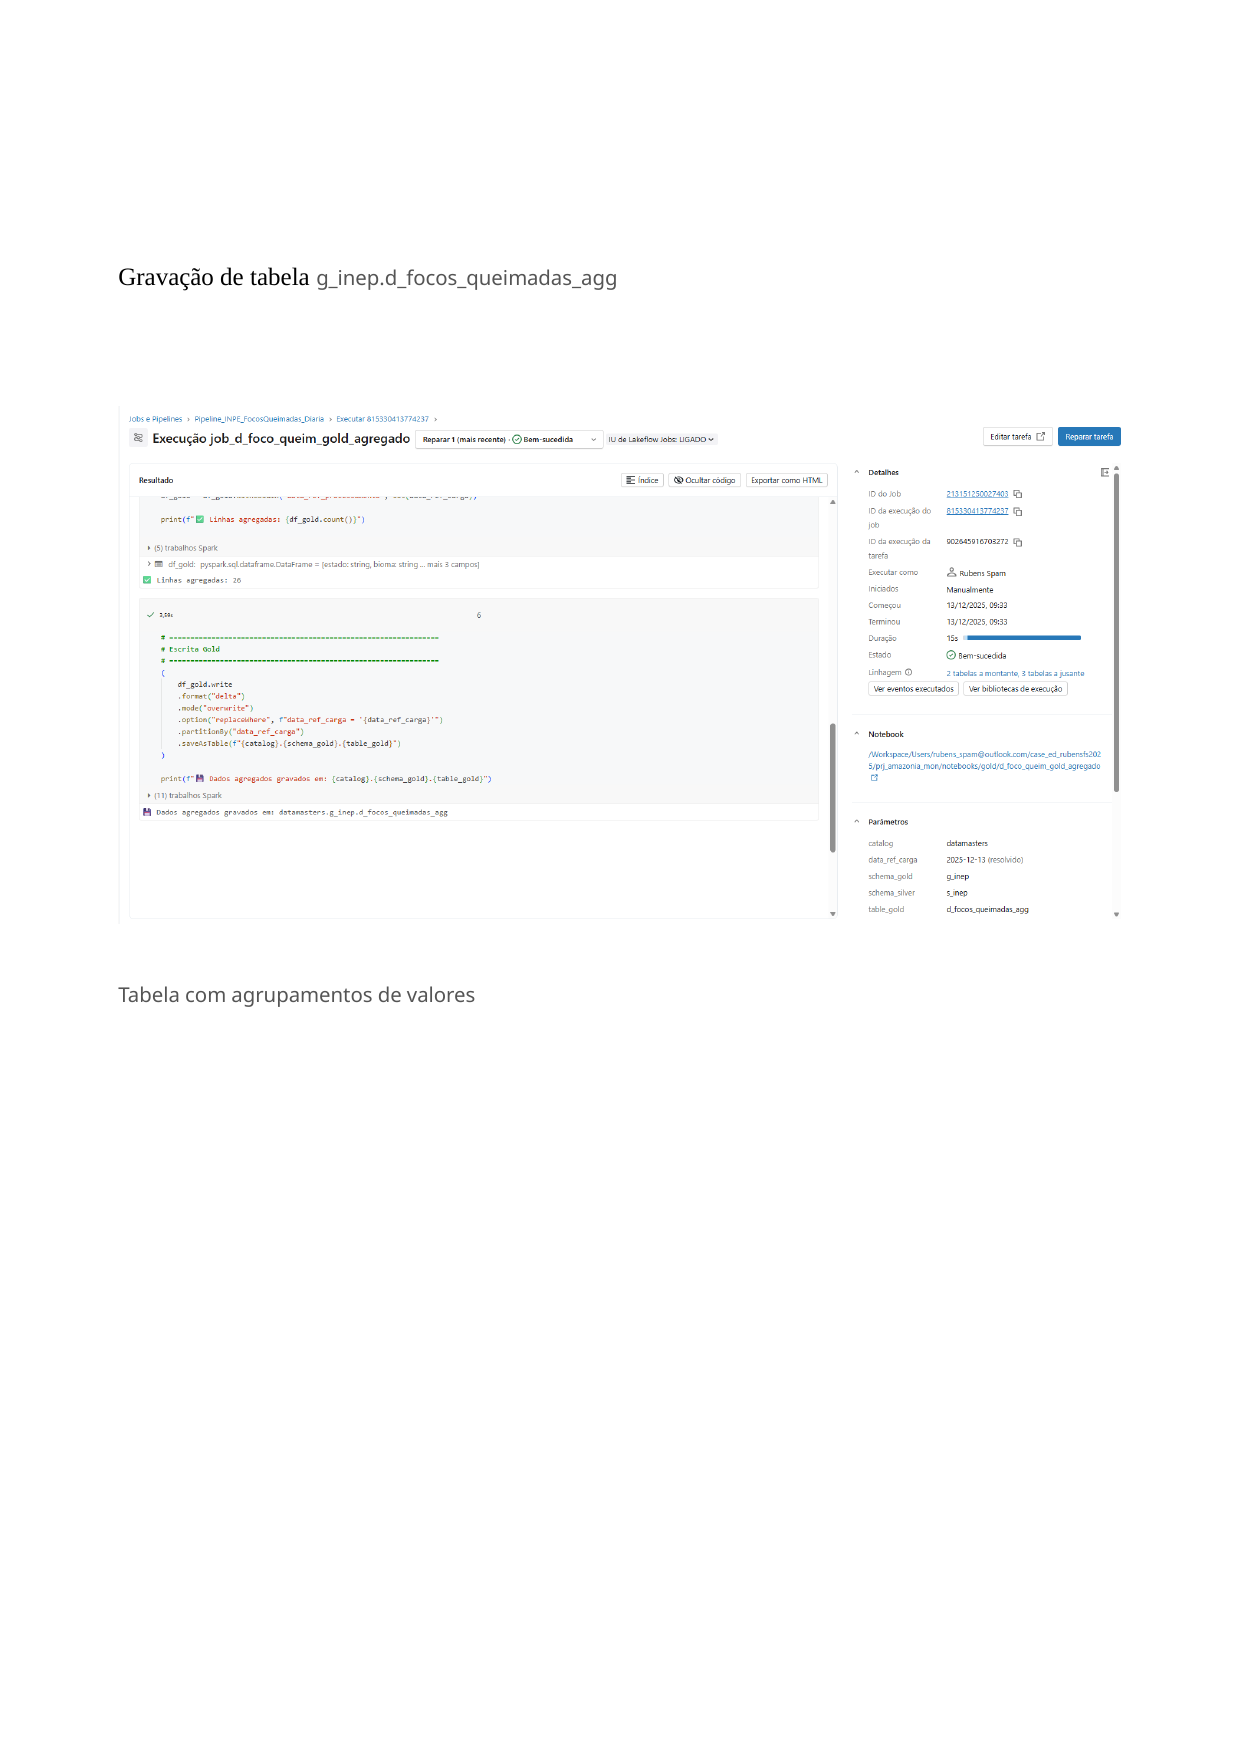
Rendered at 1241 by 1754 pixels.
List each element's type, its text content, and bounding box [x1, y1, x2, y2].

text Tabela com agrupamentos de valores [118, 980, 1122, 1008]
text Gravação de tabela g_inep.d_focos_queimadas_agg [118, 262, 1122, 291]
picture [118, 406, 1123, 924]
